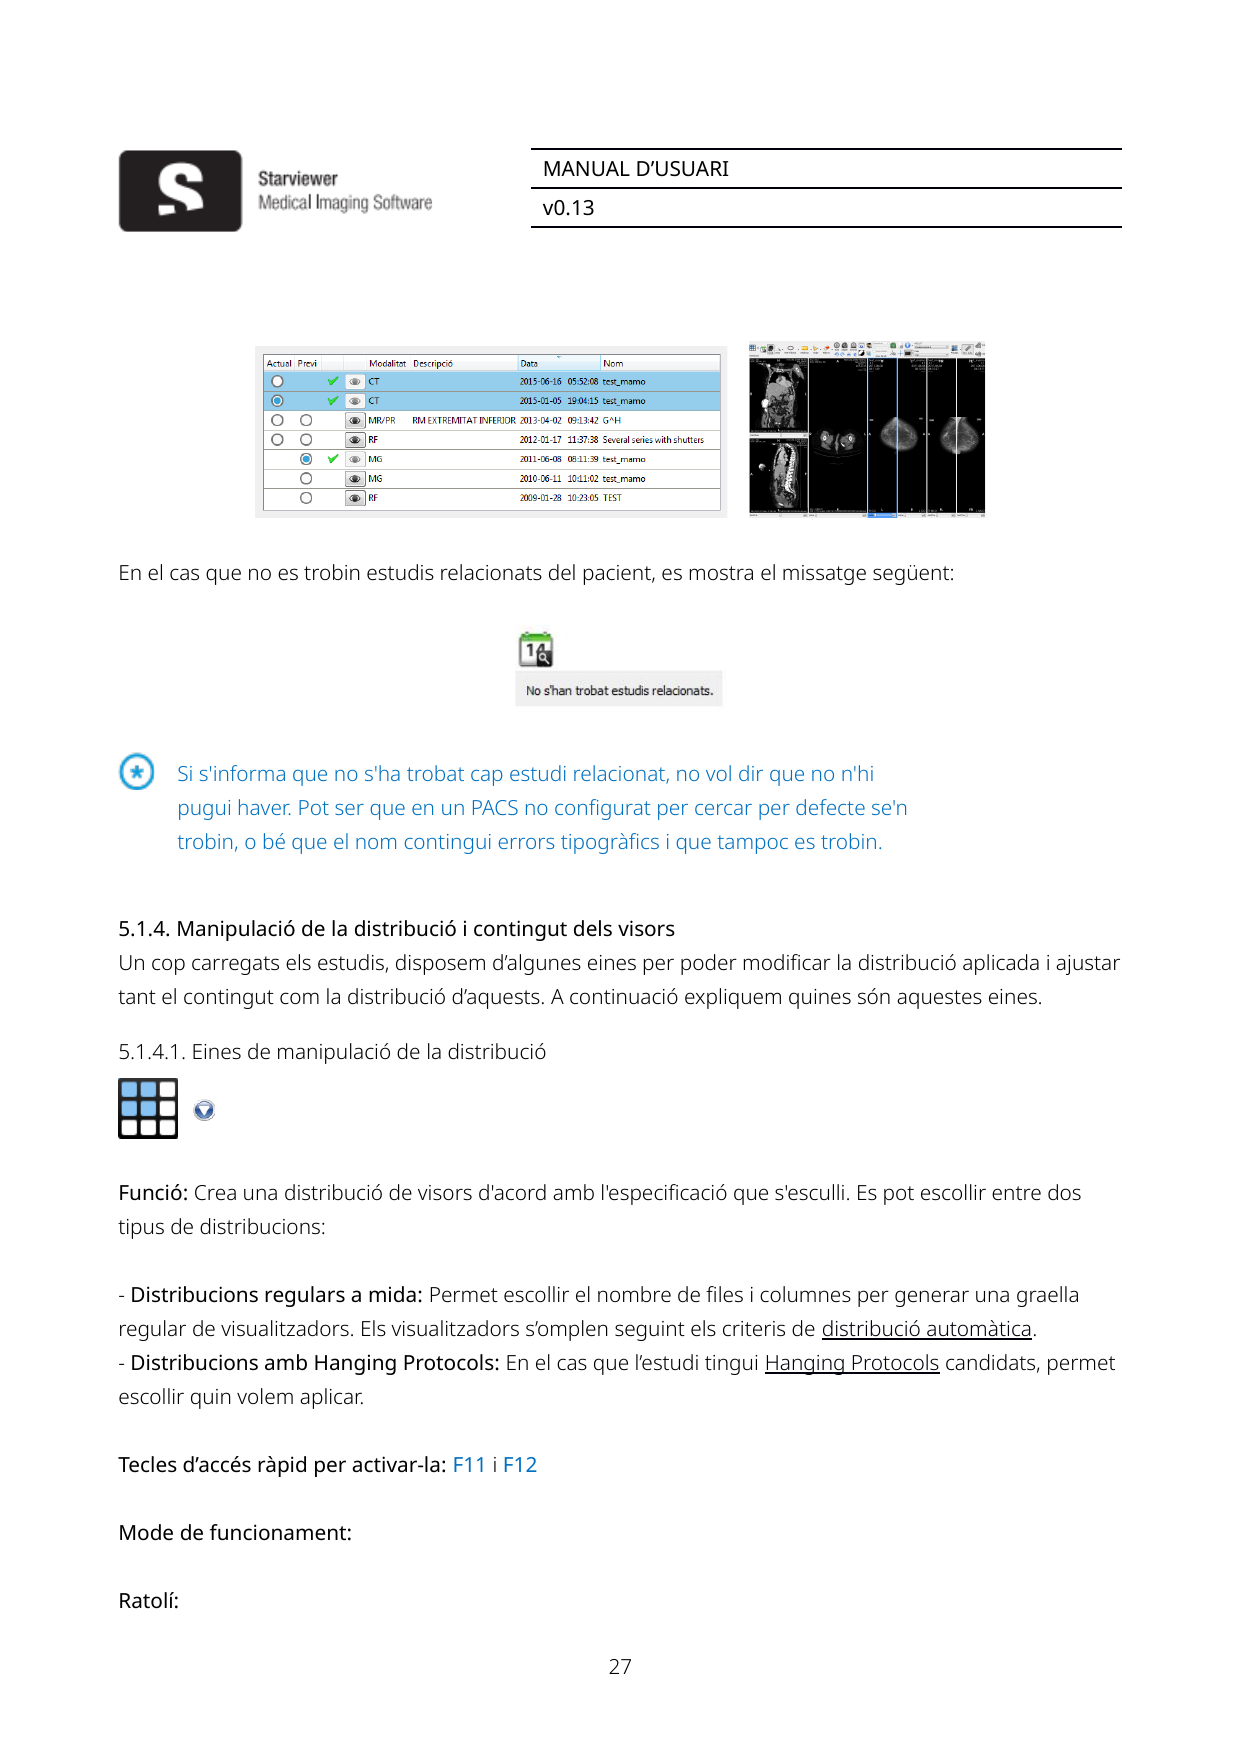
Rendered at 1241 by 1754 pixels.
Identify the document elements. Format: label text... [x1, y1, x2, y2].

text En el cas que no es trobin estudis relacionats del pacient, es mostra el missatge següent: [118, 558, 1122, 586]
picture [192, 1098, 215, 1121]
text Un cop carregats els estudis, disposem d’algunes eines per poder modificar la distribució aplicada i ajustar tant el contingut com la distribució d’aquests. A continuació expliquem quines són aquestes eines. [118, 948, 1122, 1011]
subtitle Eines de manipulació de la distribució [118, 1037, 1122, 1066]
text Funció: Crea una distribució de visors d'acord amb l'especificació que s'esculli. Es pot escollir entre dos tipus de distribucions: [118, 1178, 1122, 1240]
picture [515, 625, 728, 713]
picture [749, 341, 986, 518]
table_header [124, 759, 150, 786]
text Tecles d’accés ràpid per activar-la: F11 i F12 [118, 1450, 1122, 1479]
table_header [107, 753, 166, 855]
text Ratolí: [118, 1587, 1122, 1615]
picture [118, 1078, 178, 1139]
text - Distribucions regulars a mida: Permet escollir el nombre de files i columnes per generar una graella regular de visualitzadors. Els visualitzadors s’omplen seguint els criteris de distribució automàtica. [118, 1280, 1122, 1343]
text Mode de funcionament: [118, 1518, 1122, 1547]
subtitle Manipulació de la distribució i contingut dels visors [118, 914, 1122, 943]
text - Distribucions amb Hanging Protocols: En el cas que l’estudi tingui Hanging Protocols candidats, permet escollir quin volem aplicar. [118, 1348, 1122, 1411]
table_header Si s'informa que no s'ha trobat cap estudi relacionat, no vol dir que no n'hi pugui haver. Pot ser que en un PACS no configurat per cercar per defecte se'n trobin, o bé que el nom contingui errors tipogràfics i que tampoc es trobin. [166, 753, 931, 855]
picture [255, 346, 728, 518]
